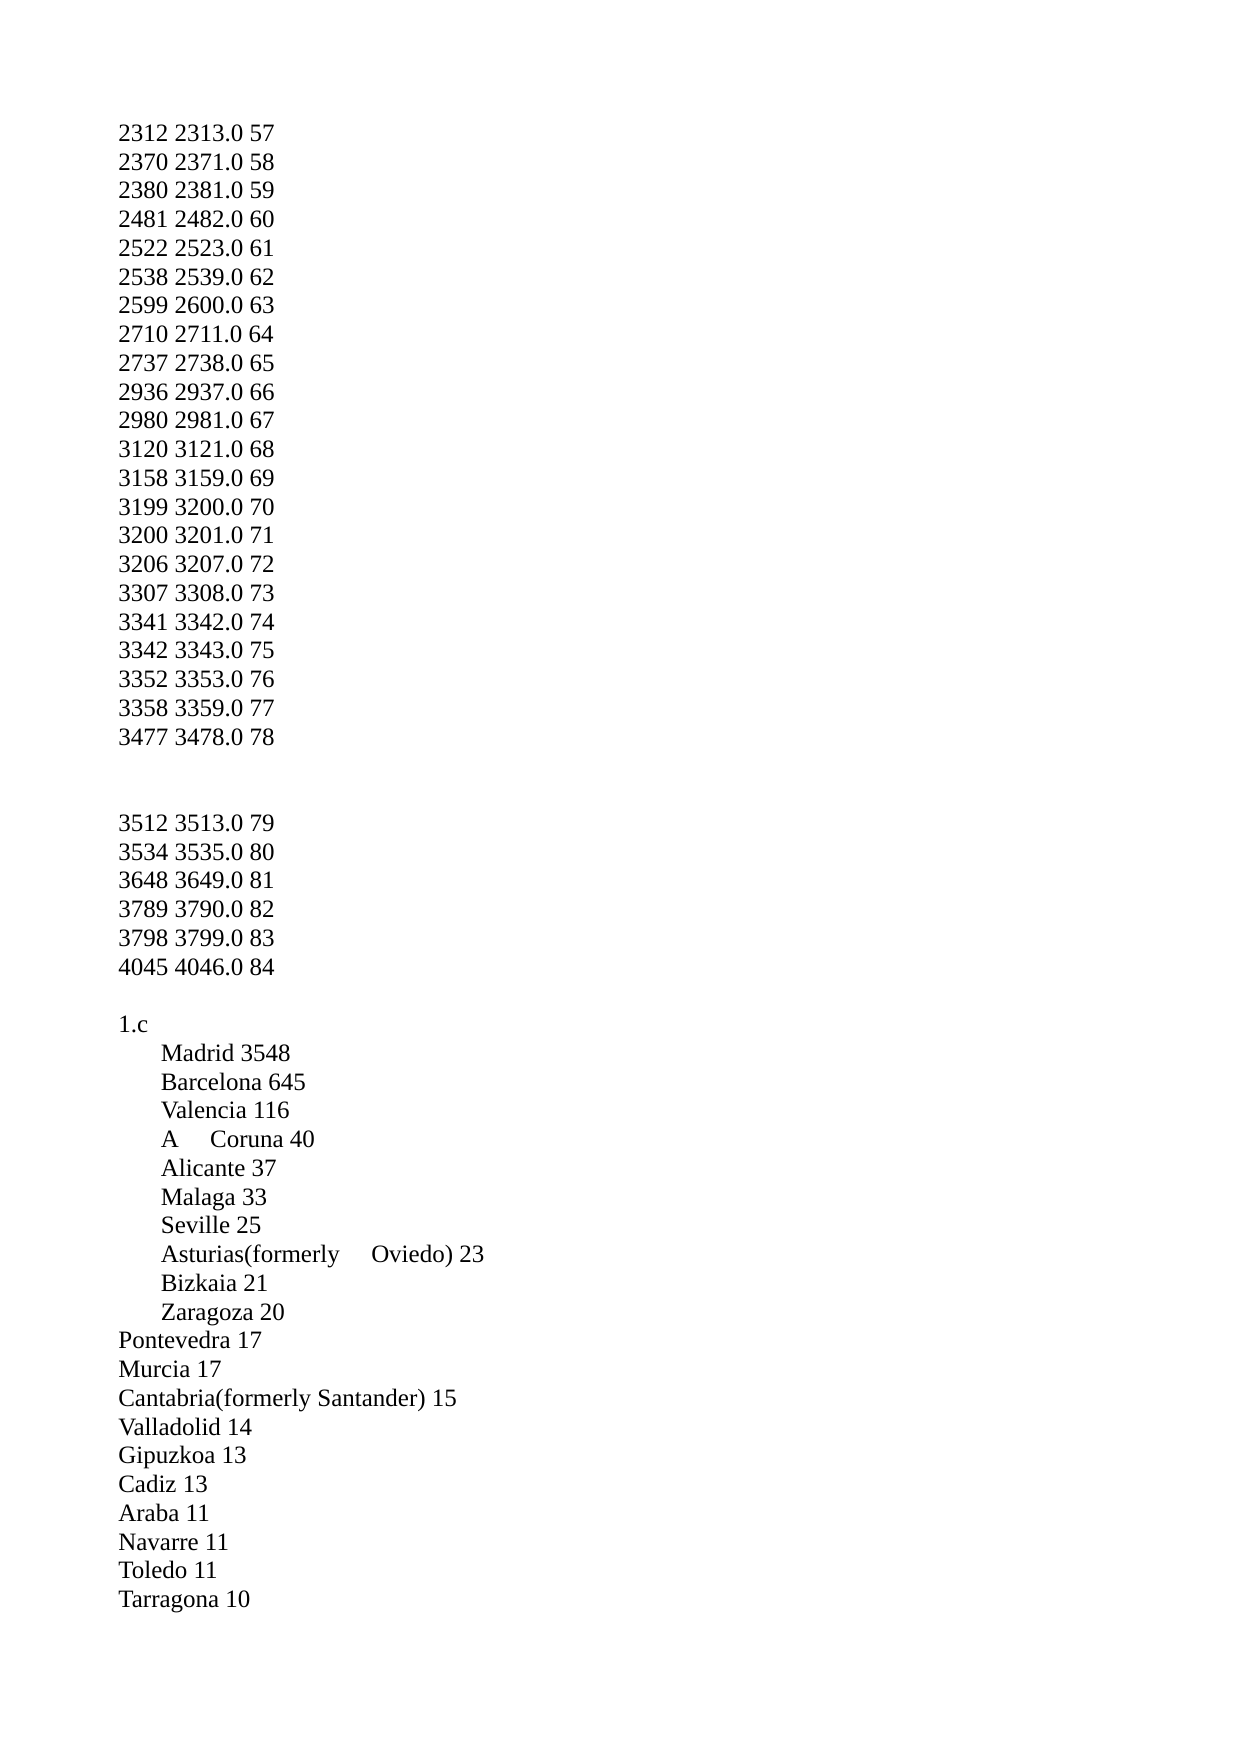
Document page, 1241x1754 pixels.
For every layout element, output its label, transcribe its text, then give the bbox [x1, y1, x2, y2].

text Madrid 3548 [118, 1038, 1122, 1067]
text 3158 3159.0 69 [118, 463, 1122, 492]
text 2312 2313.0 57 [118, 118, 1122, 147]
text 3789 3790.0 82 [118, 894, 1122, 923]
text Asturias(formerly Oviedo) 23 [118, 1239, 1122, 1268]
text Malaga 33 [118, 1182, 1122, 1211]
text Bizkaia 21 [118, 1268, 1122, 1297]
text Murcia 17 [118, 1354, 1122, 1383]
text 3534 3535.0 80 [118, 837, 1122, 866]
text 4045 4046.0 84 [118, 952, 1122, 981]
text Toledo 11 [118, 1556, 1122, 1584]
text 3512 3513.0 79 [118, 808, 1122, 837]
text Seville 25 [118, 1211, 1122, 1239]
text 3341 3342.0 74 [118, 607, 1122, 636]
text Valladolid 14 [118, 1412, 1122, 1441]
text Tarragona 10 [118, 1584, 1122, 1613]
text 3798 3799.0 83 [118, 923, 1122, 952]
text 2481 2482.0 60 [118, 204, 1122, 233]
text Barcelona 645 [118, 1067, 1122, 1096]
text Navarre 11 [118, 1527, 1122, 1556]
text 3199 3200.0 70 [118, 492, 1122, 521]
text 2380 2381.0 59 [118, 176, 1122, 204]
text A Coruna 40 [118, 1124, 1122, 1153]
text 2936 2937.0 66 [118, 377, 1122, 406]
text 3200 3201.0 71 [118, 521, 1122, 549]
text 3358 3359.0 77 [118, 693, 1122, 722]
text 3477 3478.0 78 [118, 722, 1122, 751]
text 2538 2539.0 62 [118, 262, 1122, 291]
text Pontevedra 17 [118, 1326, 1122, 1354]
text 3342 3343.0 75 [118, 636, 1122, 664]
text 3120 3121.0 68 [118, 434, 1122, 463]
text 3307 3308.0 73 [118, 578, 1122, 607]
text 2710 2711.0 64 [118, 319, 1122, 348]
text 2370 2371.0 58 [118, 147, 1122, 176]
text Valencia 116 [118, 1096, 1122, 1124]
text 3648 3649.0 81 [118, 866, 1122, 894]
text Araba 11 [118, 1498, 1122, 1527]
text 2980 2981.0 67 [118, 406, 1122, 434]
text 2522 2523.0 61 [118, 233, 1122, 262]
text 3206 3207.0 72 [118, 549, 1122, 578]
text 1.c [118, 1009, 1122, 1038]
text Cadiz 13 [118, 1469, 1122, 1498]
text Gipuzkoa 13 [118, 1441, 1122, 1469]
text 2737 2738.0 65 [118, 348, 1122, 377]
text Cantabria(formerly Santander) 15 [118, 1383, 1122, 1412]
text 3352 3353.0 76 [118, 664, 1122, 693]
text Alicante 37 [118, 1153, 1122, 1182]
text 2599 2600.0 63 [118, 291, 1122, 319]
text Zaragoza 20 [118, 1297, 1122, 1326]
